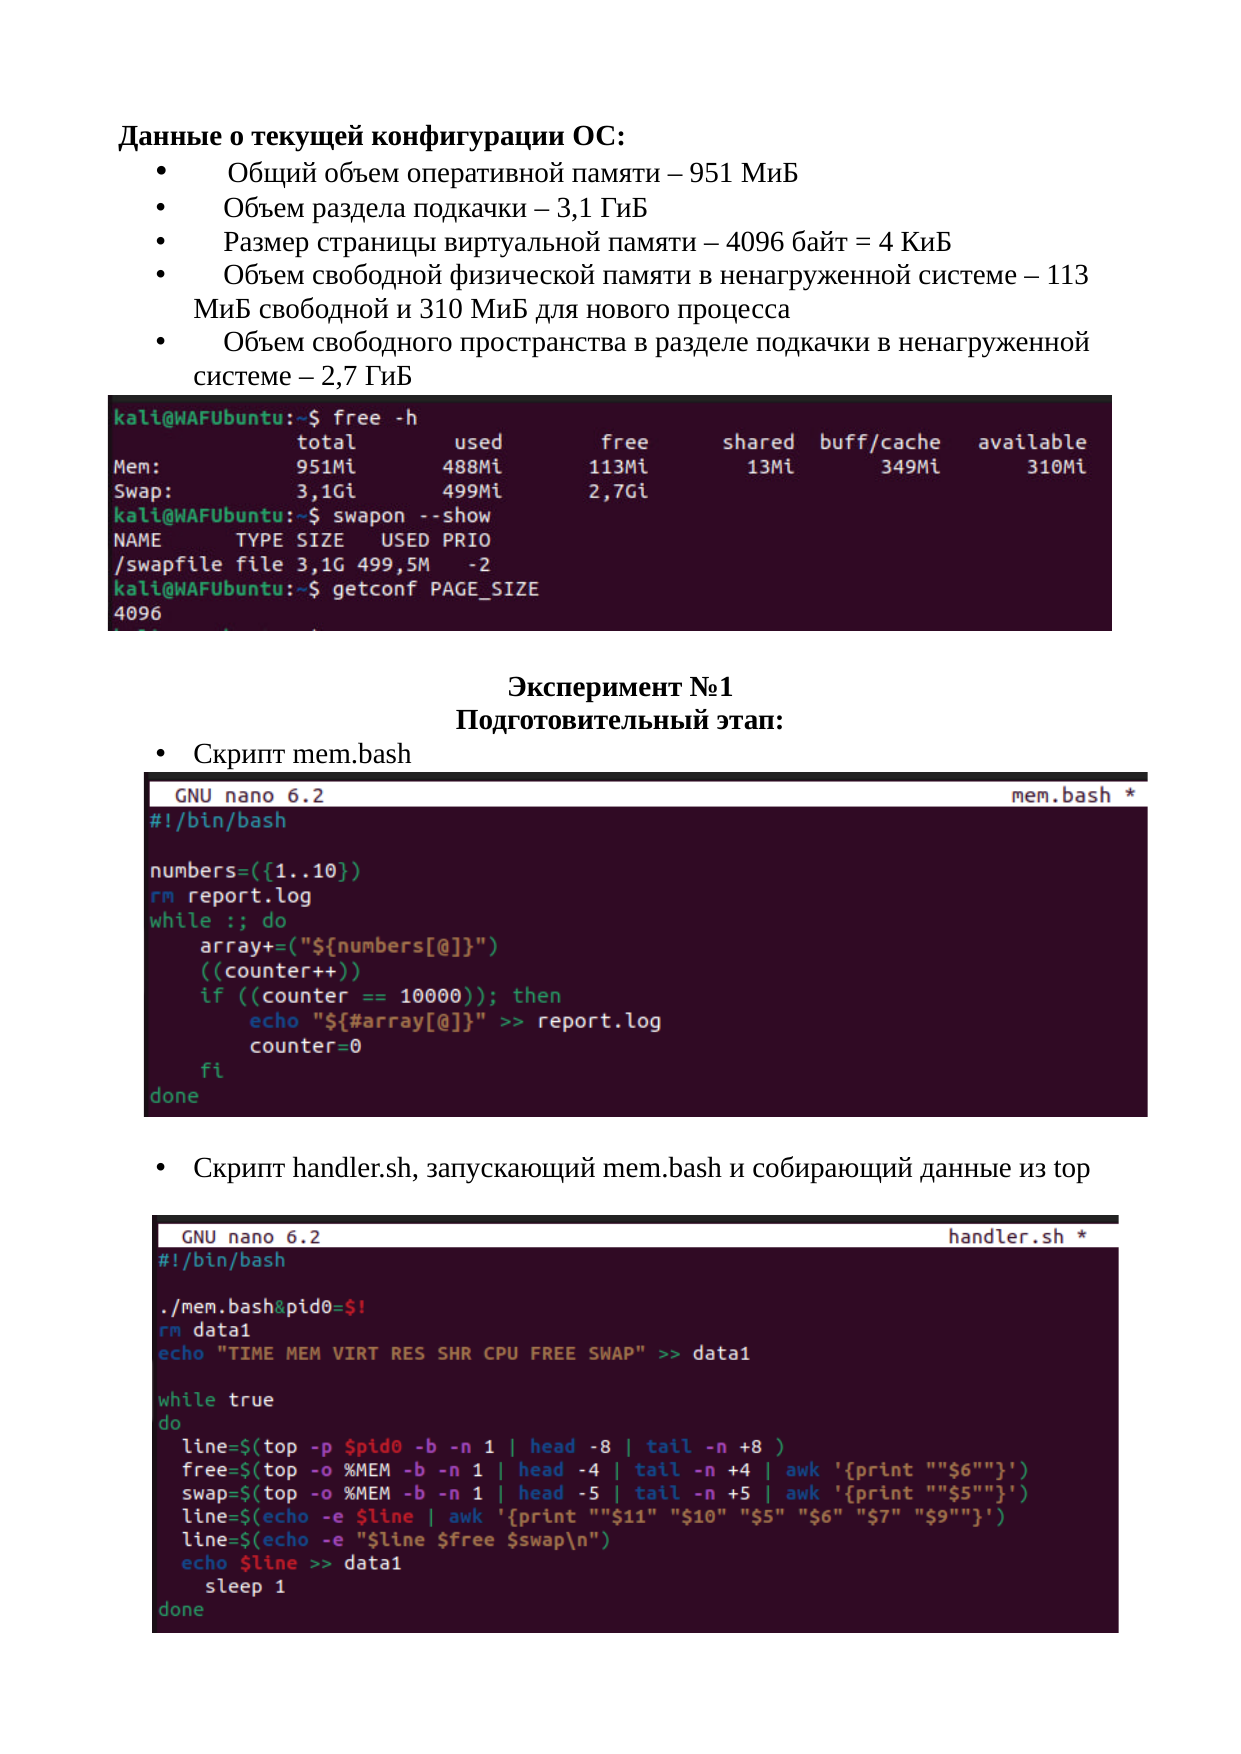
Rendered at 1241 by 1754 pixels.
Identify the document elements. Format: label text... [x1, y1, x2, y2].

list Скрипт mem.bash [156, 736, 1122, 769]
text Эксперимент №1 [118, 669, 1122, 702]
picture [152, 1215, 1119, 1633]
picture [143, 772, 1148, 1117]
list  Общий объем оперативной памяти – 951 МиБ [156, 152, 1122, 190]
list  Объем раздела подкачки – 3,1 ГиБ [156, 190, 1122, 224]
list  Объем свободного пространства в разделе подкачки в ненагруженной системе – 2,7 ГиБ [156, 324, 1122, 392]
text Подготовительный этап: [118, 702, 1122, 736]
list  Объем свободной физической памяти в ненагруженной системе – 113 МиБ свободной и 310 МиБ для нового процесса [156, 257, 1122, 324]
list Скрипт handler.sh, запускающий mem.bash и собирающий данные из top [156, 1150, 1122, 1184]
picture [107, 395, 1112, 631]
text Данные о текущей конфигурации ОС: [118, 118, 1122, 152]
list  Размер страницы виртуальной памяти – 4096 байт = 4 КиБ [156, 224, 1122, 257]
